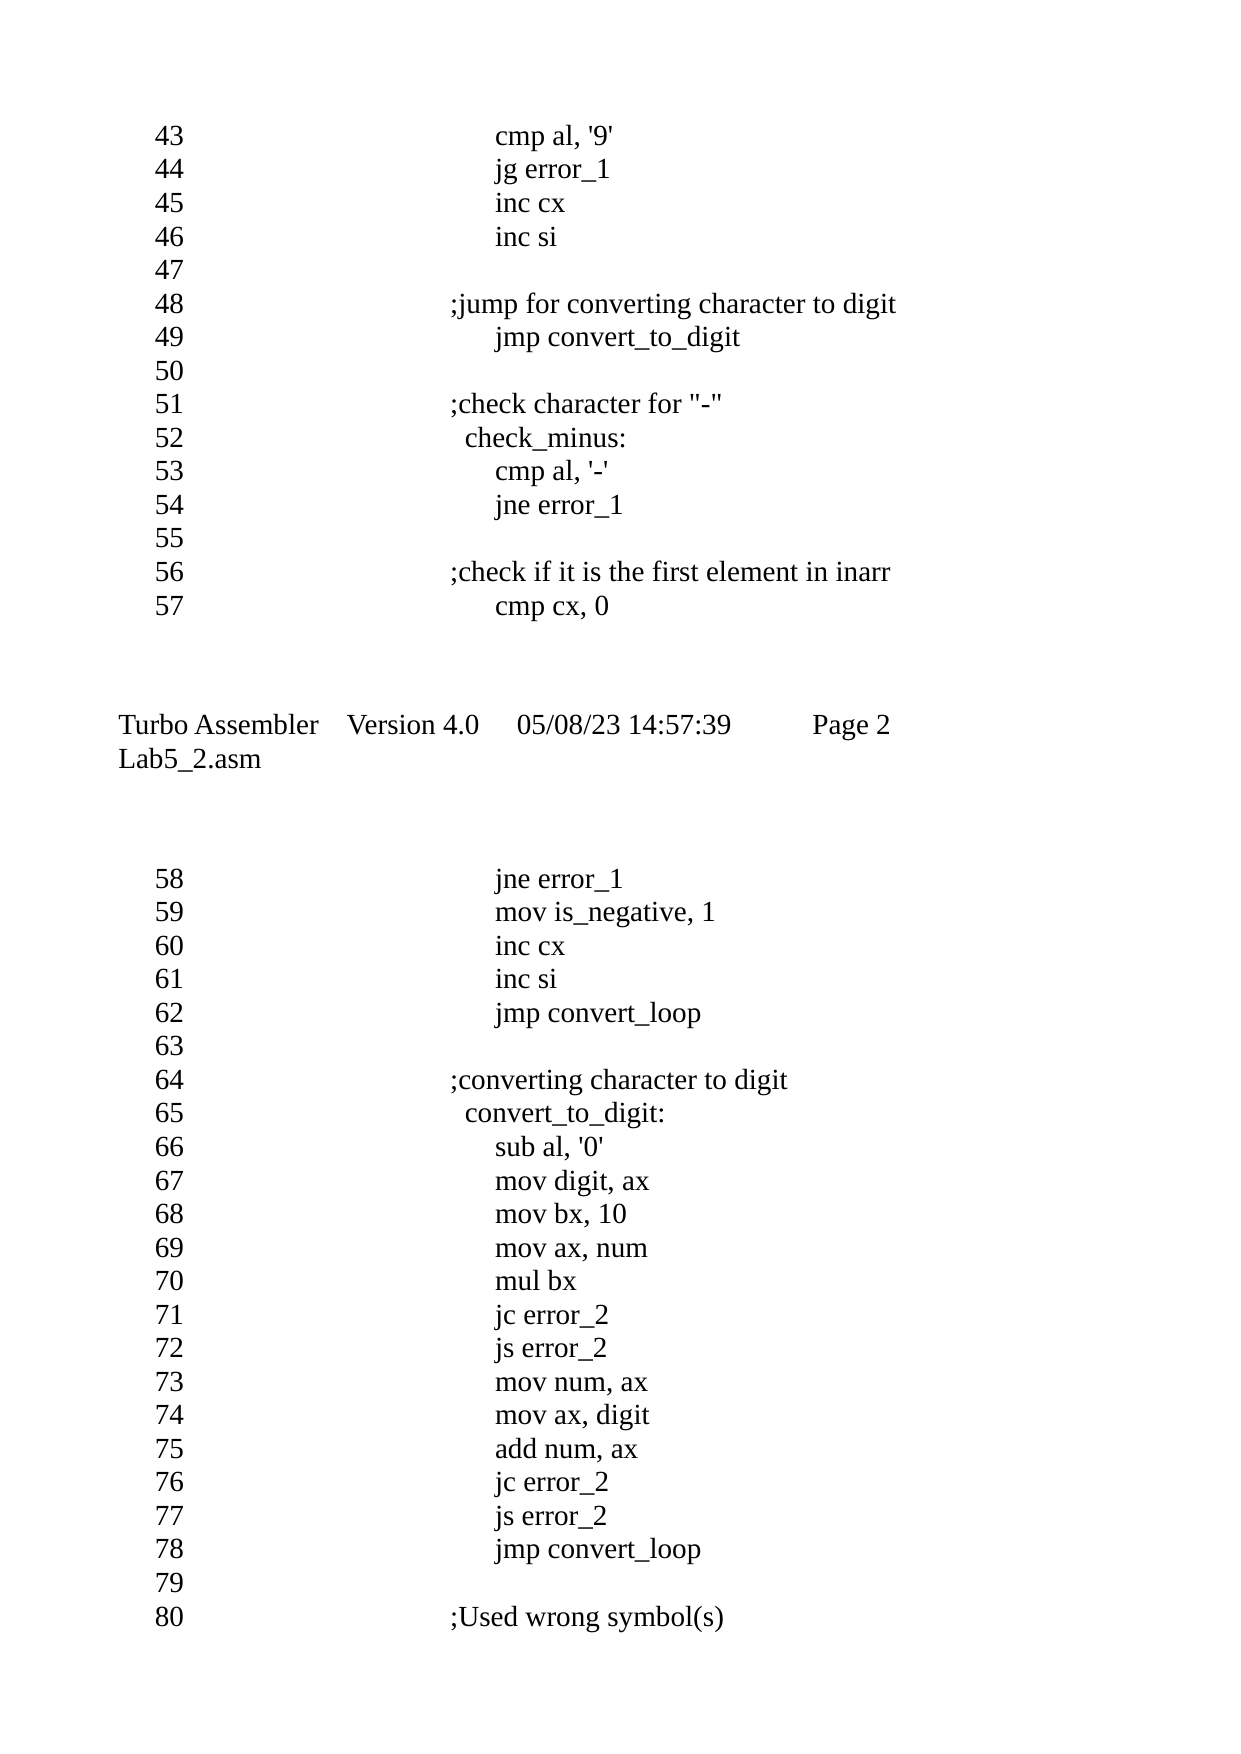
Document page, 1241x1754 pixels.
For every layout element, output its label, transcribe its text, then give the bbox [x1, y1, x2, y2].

text 63 [118, 1028, 1122, 1062]
text 51 ;check character for "-" [118, 386, 1122, 420]
text 50 [118, 353, 1122, 386]
text 76 jc error_2 [118, 1464, 1122, 1498]
text 72 js error_2 [118, 1330, 1122, 1364]
text 75 add num, ax [118, 1431, 1122, 1464]
text 59 mov is_negative, 1 [118, 894, 1122, 928]
text Lab5_2.asm [118, 741, 1122, 774]
text 66 sub al, '0' [118, 1129, 1122, 1163]
text 74 mov ax, digit [118, 1397, 1122, 1431]
text 77 js error_2 [118, 1498, 1122, 1532]
text 67 mov digit, ax [118, 1163, 1122, 1196]
text 73 mov num, ax [118, 1364, 1122, 1397]
text 52 check_minus: [118, 420, 1122, 453]
text 47 [118, 252, 1122, 286]
text 54 jne error_1 [118, 487, 1122, 521]
text 44 jg error_1 [118, 152, 1122, 185]
text 60 inc cx [118, 928, 1122, 961]
text 48 ;jump for converting character to digit [118, 286, 1122, 319]
text 64 ;converting character to digit [118, 1062, 1122, 1096]
text 68 mov bx, 10 [118, 1196, 1122, 1230]
text 56 ;check if it is the first element in inarr [118, 554, 1122, 588]
text Turbo Assembler Version 4.0 05/08/23 14:57:39 Page 2 [118, 707, 1122, 741]
text 49 jmp convert_to_digit [118, 319, 1122, 353]
text 80 ;Used wrong symbol(s) [118, 1599, 1122, 1632]
text 45 inc cx [118, 185, 1122, 219]
text 79 [118, 1565, 1122, 1599]
text 53 cmp al, '-' [118, 453, 1122, 487]
text 43 cmp al, '9' [118, 118, 1122, 152]
text 69 mov ax, num [118, 1230, 1122, 1263]
text 55 [118, 521, 1122, 554]
text 70 mul bx [118, 1263, 1122, 1297]
text 71 jc error_2 [118, 1297, 1122, 1330]
text 62 jmp convert_loop [118, 995, 1122, 1028]
text 46 inc si [118, 219, 1122, 252]
text 58 jne error_1 [118, 861, 1122, 894]
text 57 cmp cx, 0 [118, 588, 1122, 621]
text 65 convert_to_digit: [118, 1096, 1122, 1129]
text 61 inc si [118, 961, 1122, 995]
text 78 jmp convert_loop [118, 1532, 1122, 1565]
